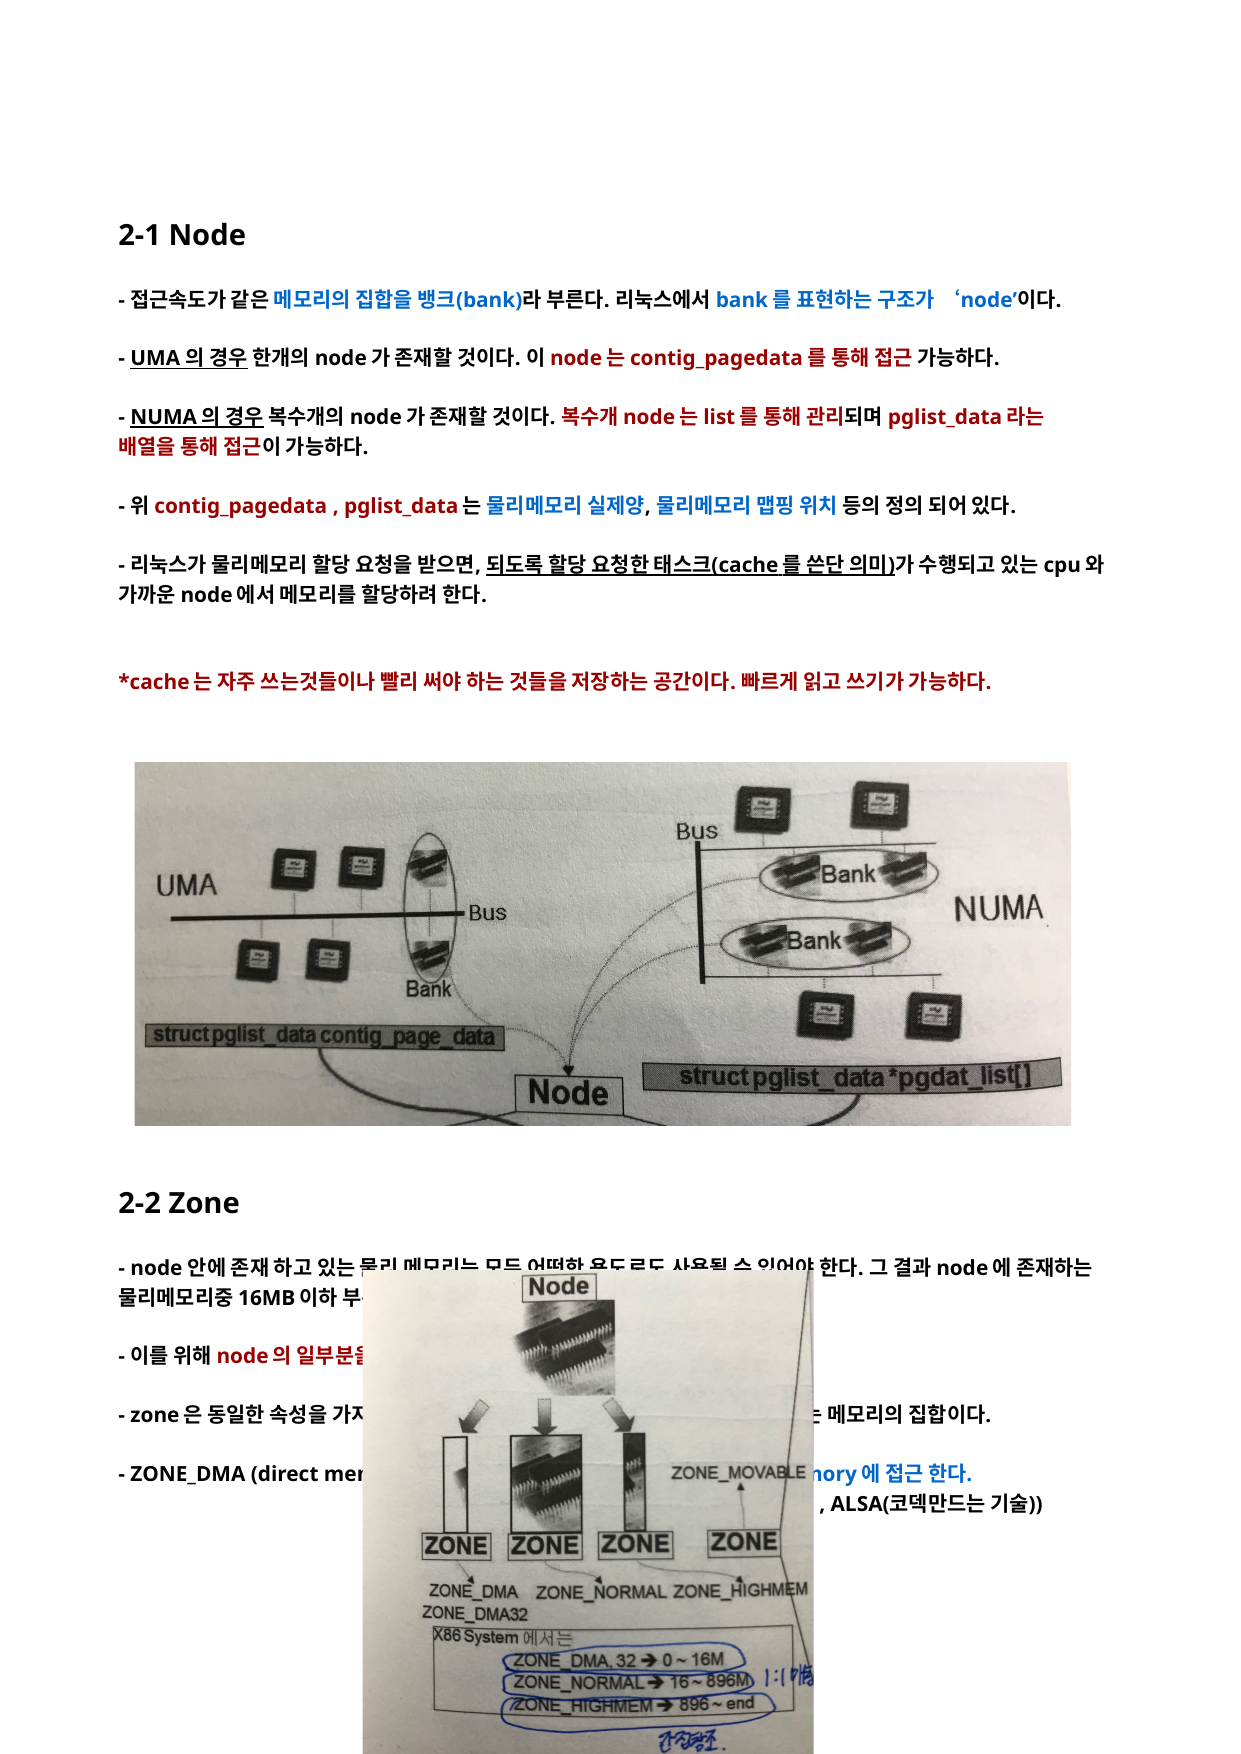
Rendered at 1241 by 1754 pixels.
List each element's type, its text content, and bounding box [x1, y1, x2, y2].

text 배열을 통해 접근이 가능하다. [118, 431, 1122, 461]
text (서버,비디오, 사운드→ V4L2 , ALSA(코덱만드는 기술)) [118, 1488, 362, 1518]
text - node 안에 존재 하고 있는 물리 메모리는 모두 어떤한 용도로도 사용될 수 있어야 한다. 그 결과 node에 존재하는 물리메모리중 16MB이하 부분을 좀 특별하게 관리 한다. [118, 1251, 1122, 1311]
text (서버,비디오, 사운드→ V4L2 , ALSA(코덱만드는 기술)) [814, 1488, 1122, 1518]
text 2-2 Zone [118, 1183, 1122, 1222]
text *cache는 자주 쓰는것들이나 빨리 써야 하는 것들을 저장하는 공간이다. 빠르게 읽고 쓰기가 가능하다. [118, 666, 1122, 696]
text - 이를 위해 node의 일부분을 따로 관리 할 수 있도록 자료구조를 만들어 놓았다. [118, 1340, 1122, 1370]
text - UMA 의 경우 한개의 node가 존재할 것이다. 이 node는 contig_pagedata를 통해 접근 가능하다. [118, 342, 1122, 372]
text - NUMA의 경우 복수개의 node가 존재할 것이다. 복수개 node는 list를 통해 관리되며 pglist_data라는 [118, 400, 1122, 431]
text - 위 contig_pagedata , pglist_data는 물리메모리 실제양, 물리메모리 맵핑 위치 등의 정의 되어 있다. [118, 489, 1122, 520]
picture [362, 1425, 814, 1754]
text - zone은 동일한 속성을 가지나, 다른 zone의 메모리와는 별도로 관리되어야 하는 메모리의 집합이다. [118, 1398, 1122, 1429]
text 2-1 Node [118, 215, 1122, 254]
text - ZONE_DMA (direct memory access) 0~16M → cpu 에 거치지 않고 memory에 접근 한다. [118, 1457, 362, 1488]
text - 리눅스가 물리메모리 할당 요청을 받으면, 되도록 할당 요청한 태스크(cache를 쓴단 의미)가 수행되고 있는 cpu와 가까운 node에서 메모리를 할당하려 한다. [118, 548, 1122, 609]
text - 접근속도가 같은 메모리의 집합을 뱅크(bank)라 부른다. 리눅스에서 bank를 표현하는 구조가 ‘node’이다. [118, 283, 1122, 313]
picture [134, 999, 1072, 1126]
text - ZONE_DMA (direct memory access) 0~16M → cpu 에 거치지 않고 memory에 접근 한다. [814, 1457, 1122, 1488]
